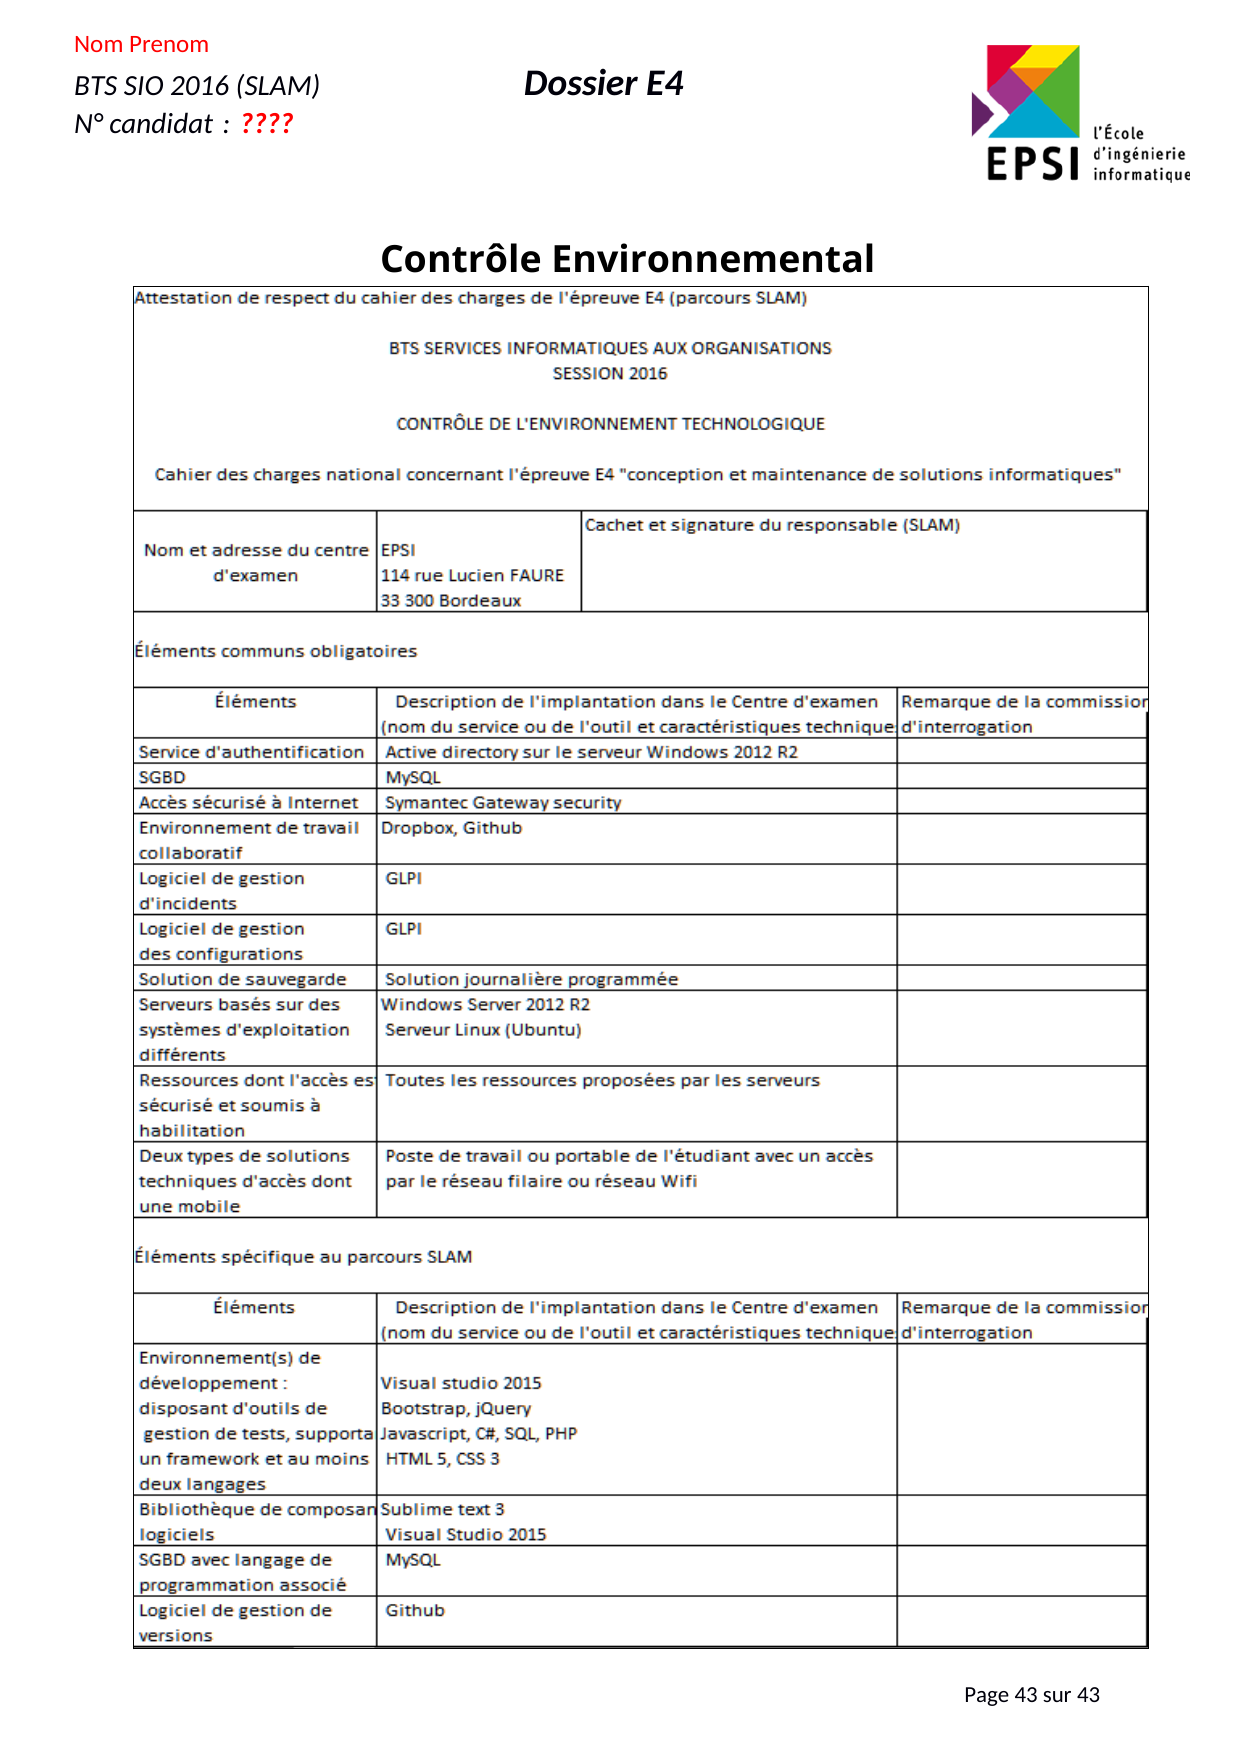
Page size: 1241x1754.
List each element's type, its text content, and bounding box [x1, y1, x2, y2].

subtitle Contrôle Environnemental [133, 232, 1122, 283]
